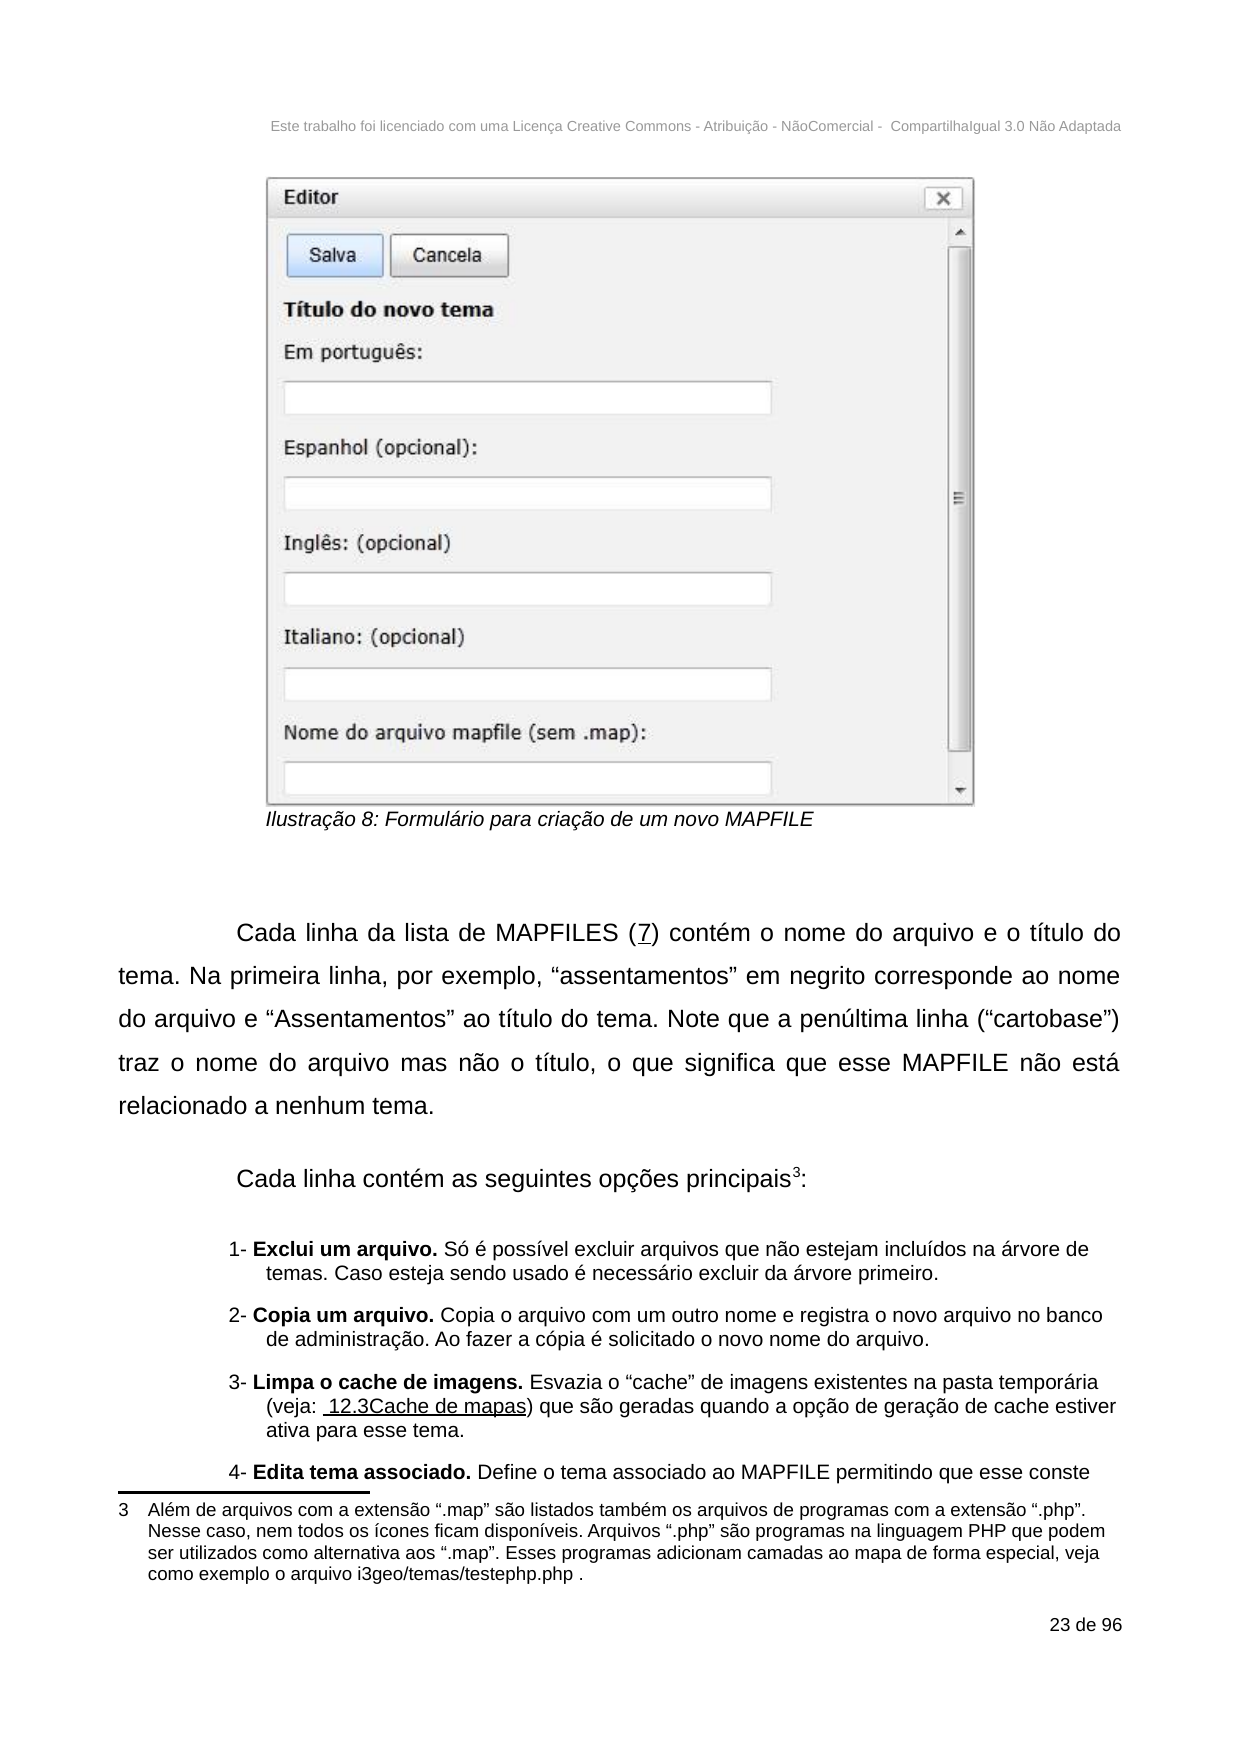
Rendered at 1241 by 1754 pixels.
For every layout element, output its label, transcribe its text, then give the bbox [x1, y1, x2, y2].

text Cada linha da lista de MAPFILES (Ilustração 7) contém o nome do arquivo e o título do tema. Na primeira linha, por exemplo, “assentamentos” em negrito corresponde ao nome do arquivo e “Assentamentos” ao título do tema. Note que a penúltima linha (“cartobase”) traz o nome do arquivo mas não o título, o que significa que esse MAPFILE não está relacionado a nenhum tema. [118, 918, 1122, 1119]
list 4- Edita tema associado. Define o tema associado ao MAPFILE permitindo que esse conste [228, 1460, 1122, 1484]
list 2- Copia um arquivo. Copia o arquivo com um outro nome e registra o novo arquivo no banco de administração. Ao fazer a cópia é solicitado o novo nome do arquivo. [228, 1303, 1122, 1351]
list 1- Exclui um arquivo. Só é possível excluir arquivos que não estejam incluídos na árvore de temas. Caso esteja sendo usado é necessário excluir da árvore primeiro. [228, 1237, 1122, 1285]
list 3- Limpa o cache de imagens. Esvazia o “cache” de imagens existentes na pasta temporária (veja: 12.3.Cache de mapas) que são geradas quando a opção de geração de cache estiver ativa para esse tema. [228, 1369, 1122, 1441]
text Além de arquivos com a extensão “.map” são listados também os arquivos de programas com a extensão “.php”. Nesse caso, nem todos os ícones ficam disponíveis. Arquivos “.php” são programas na linguagem PHP que podem ser utilizados como alternativa aos “.map”. Esses programas adicionam camadas ao mapa de forma especial, veja como exemplo o arquivo i3geo/temas/testephp.php . [118, 1498, 1122, 1585]
text Ilustração 8: Formulário para criação de um novo MAPFILE [265, 807, 975, 831]
picture [265, 176, 976, 807]
text Cada linha contém as seguintes opções principais: [118, 1164, 1122, 1193]
